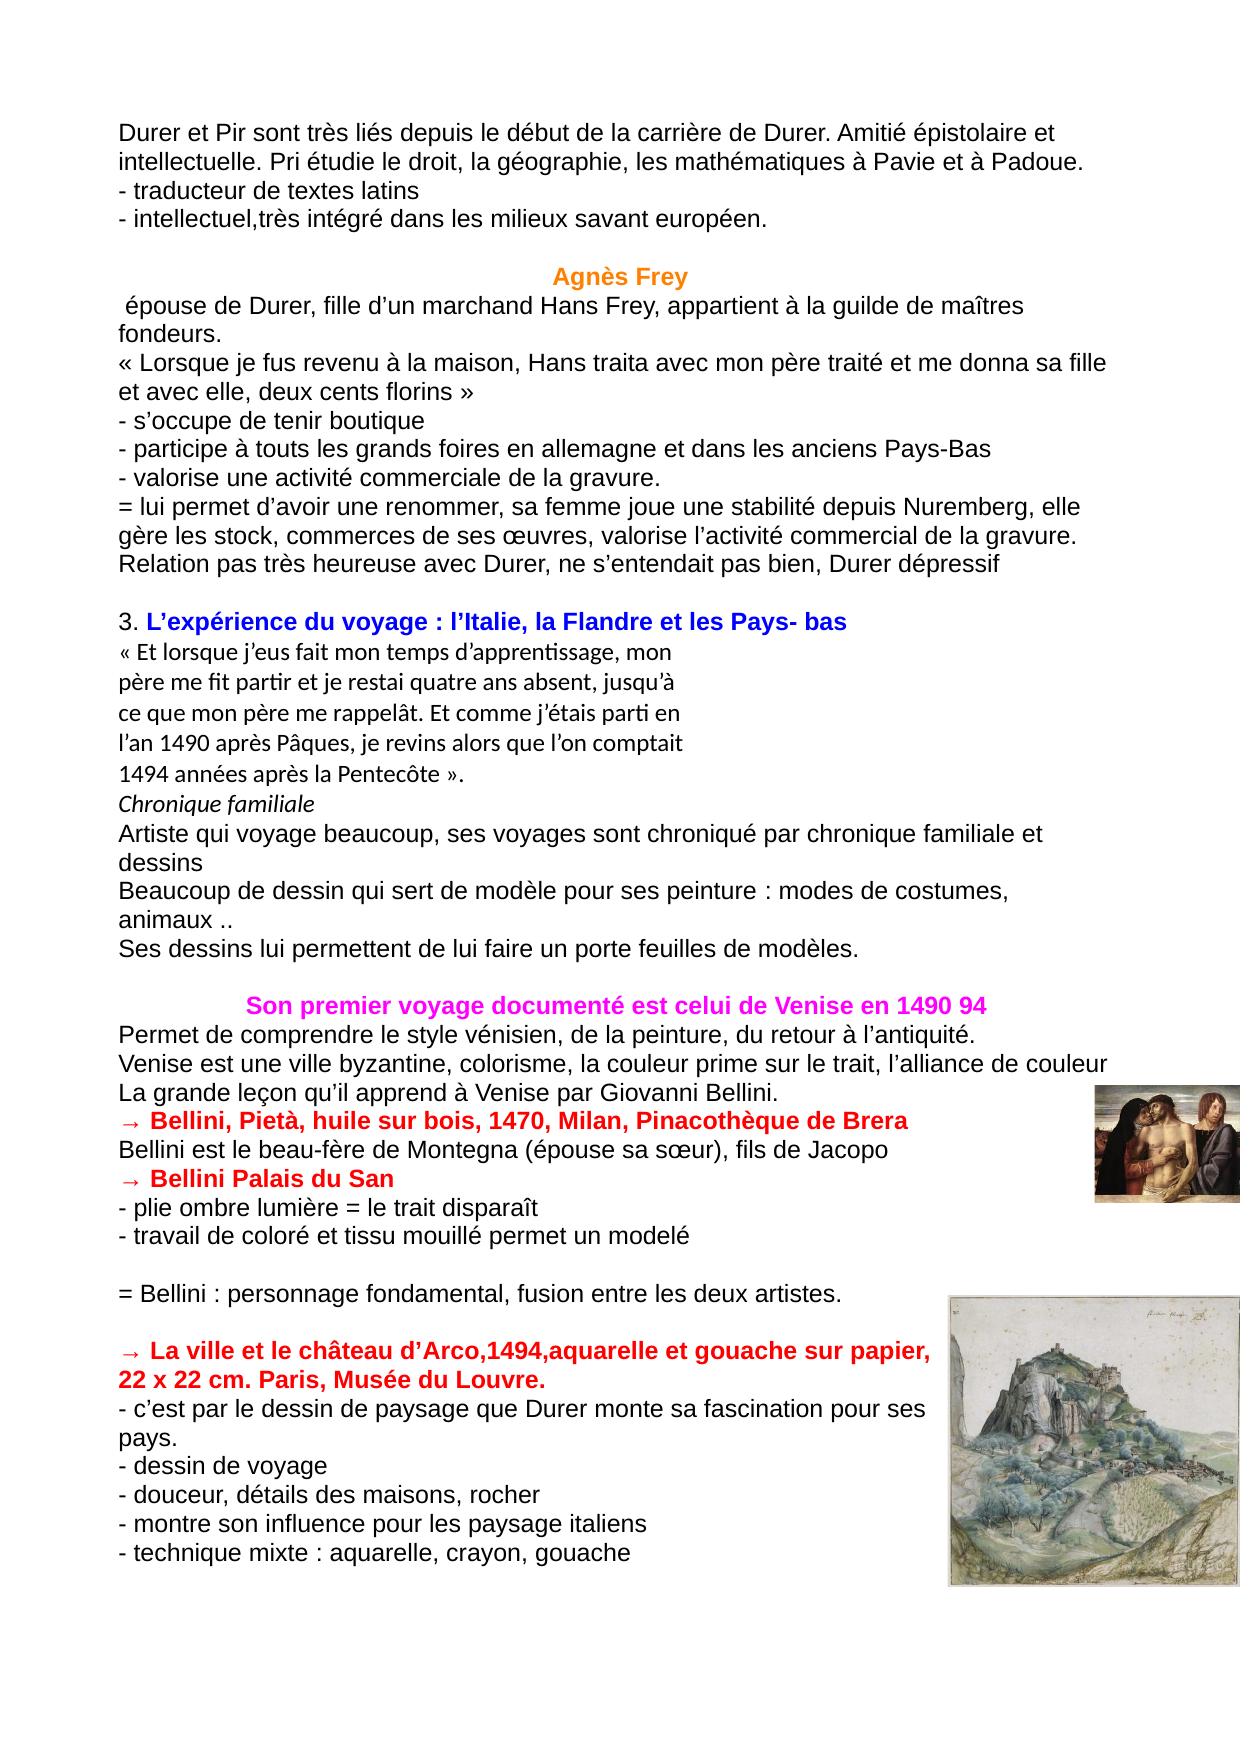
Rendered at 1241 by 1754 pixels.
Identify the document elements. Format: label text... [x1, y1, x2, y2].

text - valorise une activité commerciale de la gravure. [118, 463, 1122, 492]
text - c’est par le dessin de paysage que Durer monte sa fascination pour ses pays. [118, 1394, 947, 1451]
text Venise est une ville byzantine, colorisme, la couleur prime sur le trait, l’alliance de couleur [118, 1049, 1122, 1077]
text → Bellini, Pietà, huile sur bois, 1470, Milan, Pinacothèque de Brera [118, 1106, 1094, 1135]
text Son premier voyage documenté est celui de Venise en 1490 94 [118, 991, 1122, 1020]
text Relation pas très heureuse avec Durer, ne s’entendait pas bien, Durer dépressif [118, 549, 1122, 578]
text La grande leçon qu’il apprend à Venise par Giovanni Bellini. [118, 1077, 1122, 1106]
text épouse de Durer, fille d’un marchand Hans Frey, appartient à la guilde de maîtres fondeurs. [118, 291, 1122, 348]
text - travail de coloré et tissu mouillé permet un modelé [118, 1221, 1122, 1250]
text l’an 1490 après Pâques, je revins alors que l’on comptait [118, 727, 1122, 758]
picture [1094, 1085, 1240, 1203]
text - s’occupe de tenir boutique [118, 406, 1122, 434]
picture [947, 1295, 1240, 1587]
text - montre son influence pour les paysage italiens [118, 1509, 947, 1537]
text - participe à touts les grands foires en allemagne et dans les anciens Pays-Bas [118, 434, 1122, 463]
text « Lorsque je fus revenu à la maison, Hans traita avec mon père traité et me donna sa fille et avec elle, deux cents florins » [118, 348, 1122, 406]
text - douceur, détails des maisons, rocher [118, 1480, 947, 1509]
text Artiste qui voyage beaucoup, ses voyages sont chroniqué par chronique familiale et dessins [118, 819, 1122, 876]
text - traducteur de textes latins [118, 176, 1122, 204]
text 3. L’expérience du voyage : l’Italie, la Flandre et les Pays- bas [118, 607, 1122, 636]
text → La ville et le château d’Arco,1494,aquarelle et gouache sur papier, 22 x 22 cm. Paris, Musée du Louvre. [118, 1336, 947, 1394]
text Permet de comprendre le style vénisien, de la peinture, du retour à l’antiquité. [118, 1020, 1122, 1049]
text ce que mon père me rappelât. Et comme j’étais parti en [118, 697, 1122, 727]
text → Bellini Palais du San [118, 1164, 1094, 1192]
text Ses dessins lui permettent de lui faire un porte feuilles de modèles. [118, 934, 1122, 962]
text - plie ombre lumière = le trait disparaît [118, 1192, 1122, 1221]
text Chronique familiale [118, 788, 1122, 819]
text 1494 années après la Pentecôte ». [118, 758, 1122, 788]
text - dessin de voyage [118, 1451, 947, 1480]
text Bellini est le beau-fère de Montegna (épouse sa sœur), fils de Jacopo [118, 1135, 1094, 1164]
text - technique mixte : aquarelle, crayon, gouache [118, 1537, 947, 1566]
text Durer et Pir sont très liés depuis le début de la carrière de Durer. Amitié épistolaire et intellectuelle. Pri étudie le droit, la géographie, les mathématiques à Pavie et à Padoue. [118, 118, 1122, 176]
text Agnès Frey [118, 262, 1122, 291]
text Beaucoup de dessin qui sert de modèle pour ses peinture : modes de costumes, animaux .. [118, 876, 1122, 934]
text = Bellini : personnage fondamental, fusion entre les deux artistes. [118, 1279, 1122, 1307]
text = lui permet d’avoir une renommer, sa femme joue une stabilité depuis Nuremberg, elle gère les stock, commerces de ses œuvres, valorise l’activité commercial de la gravure. [118, 492, 1122, 549]
text - intellectuel,très intégré dans les milieux savant européen. [118, 204, 1122, 233]
text père me fit partir et je restai quatre ans absent, jusqu’à [118, 666, 1122, 697]
text « Et lorsque j’eus fait mon temps d’apprentissage, mon [118, 636, 1122, 666]
